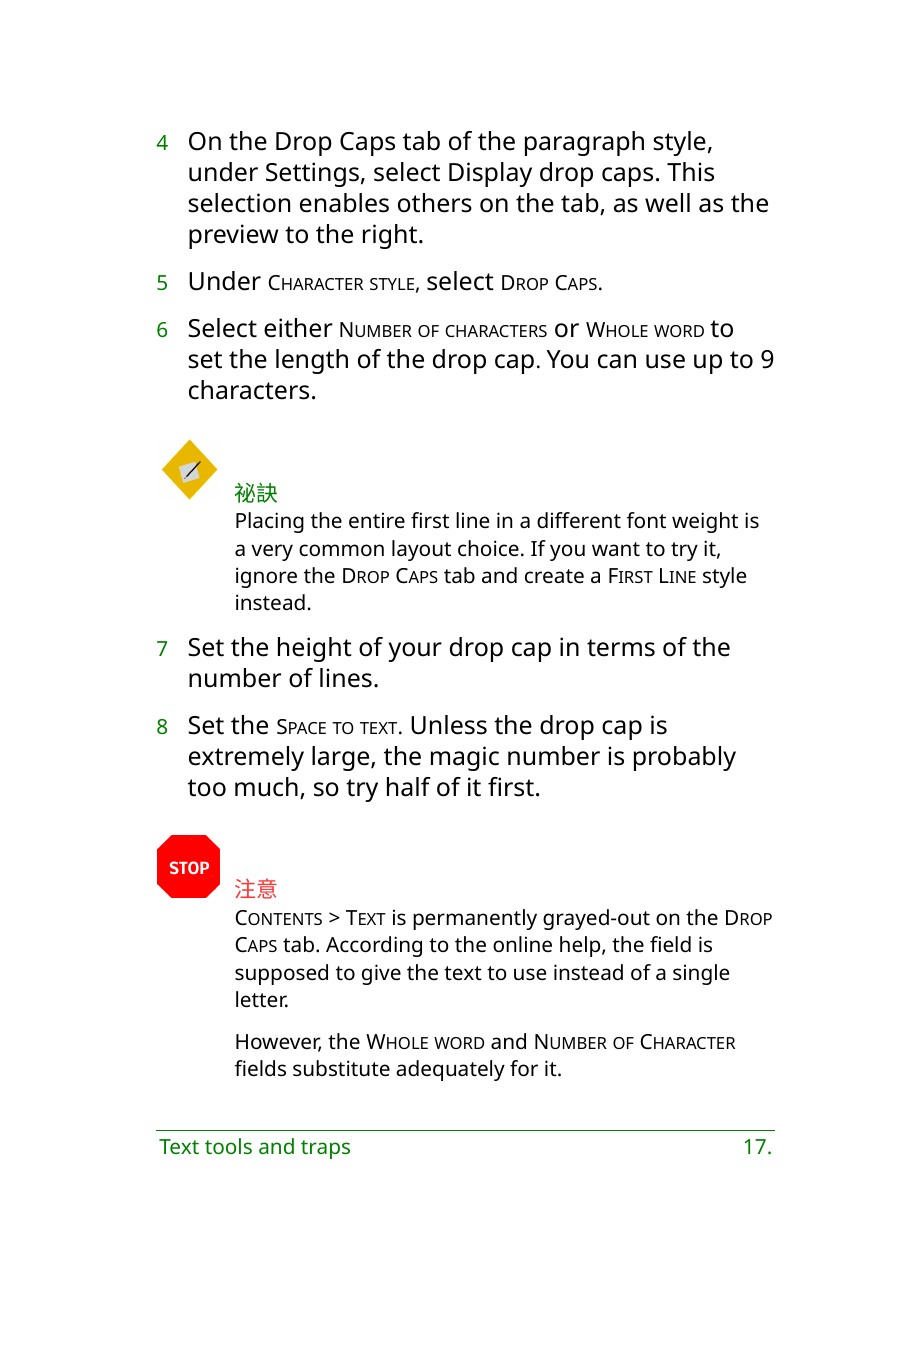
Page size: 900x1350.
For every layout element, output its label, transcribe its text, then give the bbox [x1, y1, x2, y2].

list Under Character style, select Drop Caps. [156, 266, 775, 297]
list Set the height of your drop cap in terms of the number of lines. [156, 631, 775, 694]
list 注意 [156, 834, 775, 904]
list Set the Space to text. Unless the drop cap is extremely large, the magic number is probably too much, so try half of it first. [156, 709, 775, 803]
list 祕訣 [156, 437, 775, 507]
text However, the Whole word and Number of Character fields substitute adequately for it. [234, 1028, 775, 1082]
text Contents > Text is permanently grayed-out on the Drop Caps tab. According to the online help, the field is supposed to give the text to use instead of a single letter. [234, 904, 775, 1012]
list Select either Number of characters or Whole word to set the length of the drop cap. You can use up to 9 characters. [156, 312, 775, 406]
picture [157, 835, 220, 898]
list On the Drop Caps tab of the paragraph style, under Settings, select Display drop caps. This selection enables others on the tab, as well as the preview to the right. [156, 125, 775, 250]
picture [157, 438, 220, 501]
text Placing the entire first line in a different font weight is a very common layout choice. If you want to try it, ignore the Drop Caps tab and create a First Line style instead. [234, 507, 775, 616]
